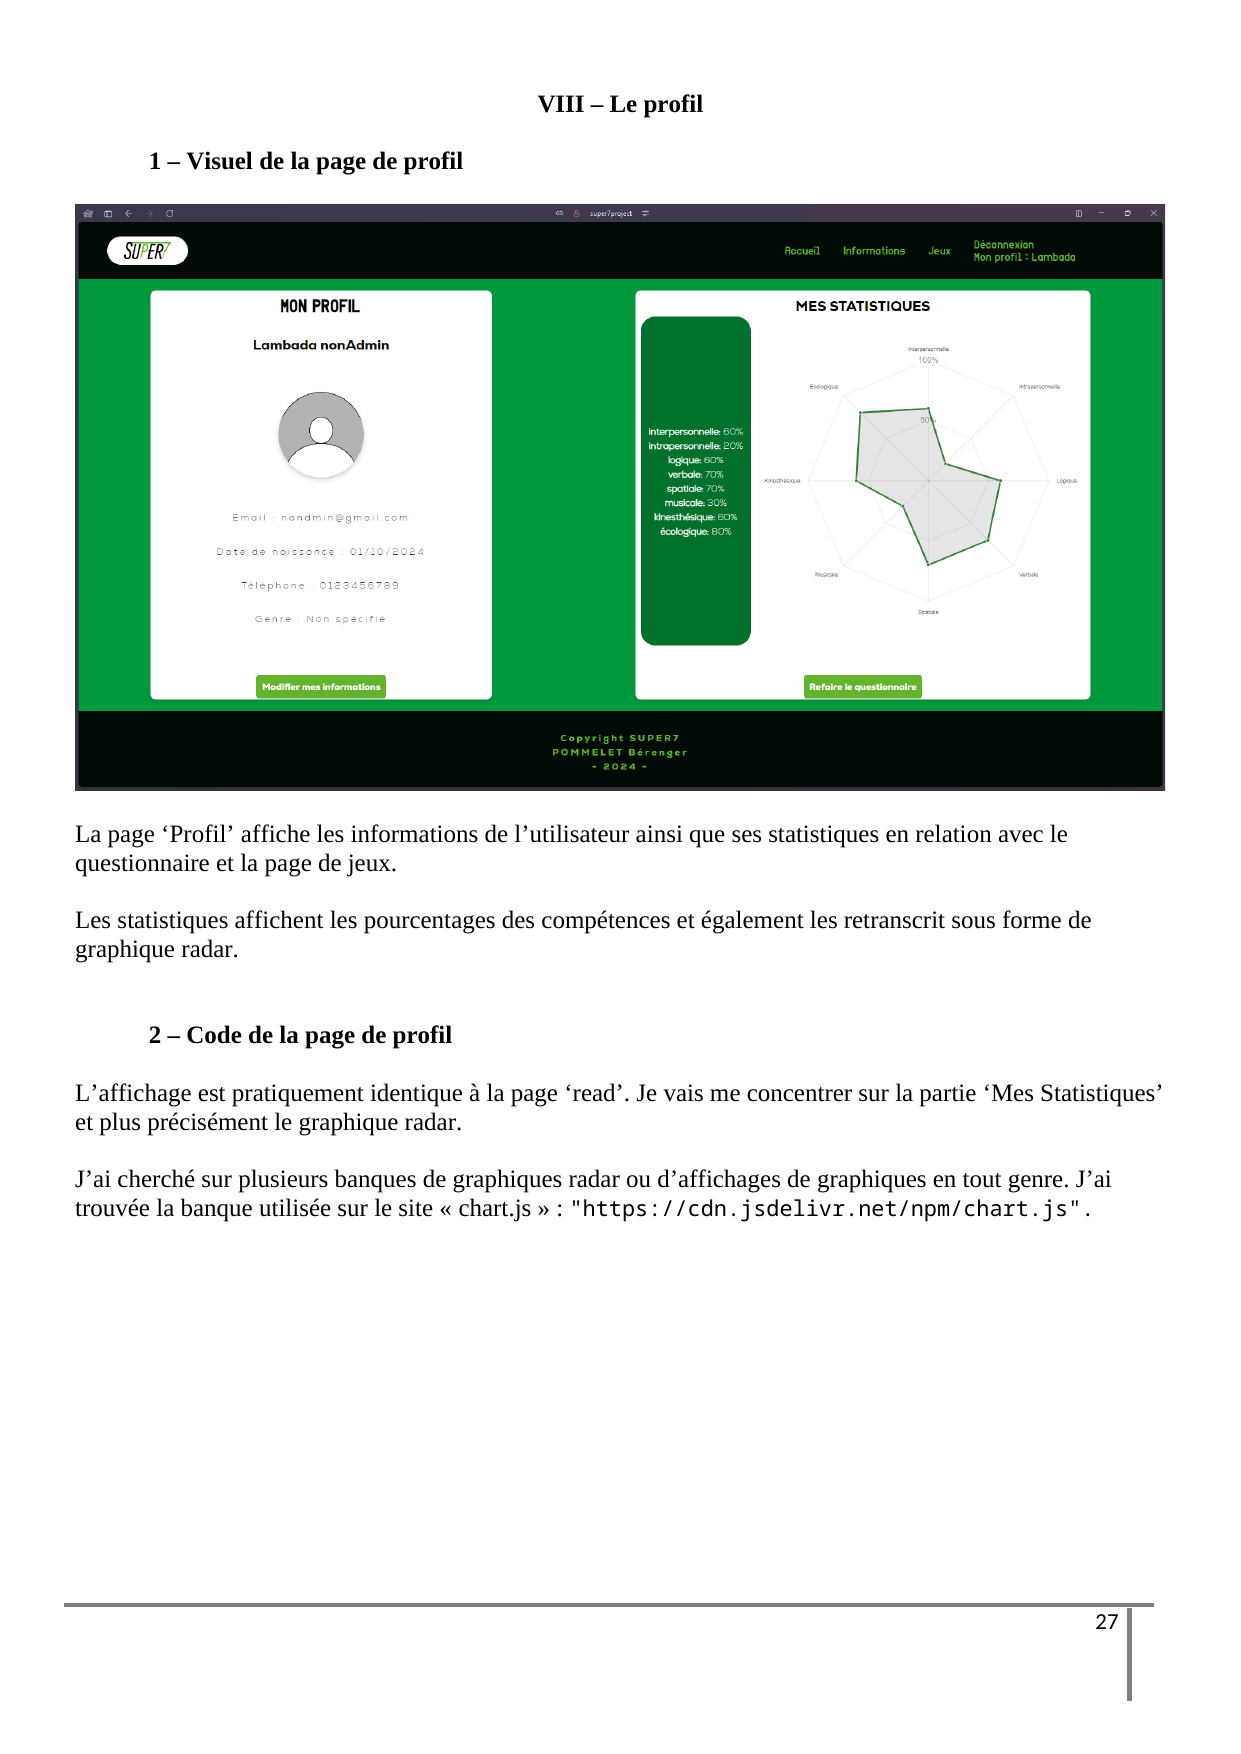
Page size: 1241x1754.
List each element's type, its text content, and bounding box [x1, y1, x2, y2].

text Les statistiques affichent les pourcentages des compétences et également les retranscrit sous forme de graphique radar. [75, 906, 1165, 963]
text La page ‘Profil’ affiche les informations de l’utilisateur ainsi que ses statistiques en relation avec le questionnaire et la page de jeux. [75, 819, 1165, 877]
text J’ai cherché sur plusieurs banques de graphiques radar ou d’affichages de graphiques en tout genre. J’ai trouvée la banque utilisée sur le site « chart.js » : "https://cdn.jsdelivr.net/npm/chart.js". [75, 1164, 1165, 1223]
text 2 – Code de la page de profil [75, 1021, 1165, 1049]
text 1 – Visuel de la page de profil [75, 146, 1165, 175]
text L’affichage est pratiquement identique à la page ‘read’. Je vais me concentrer sur la partie ‘Mes Statistiques’ et plus précisément le graphique radar. [75, 1078, 1165, 1136]
picture [75, 203, 1166, 791]
text VIII – Le profil [75, 89, 1165, 117]
